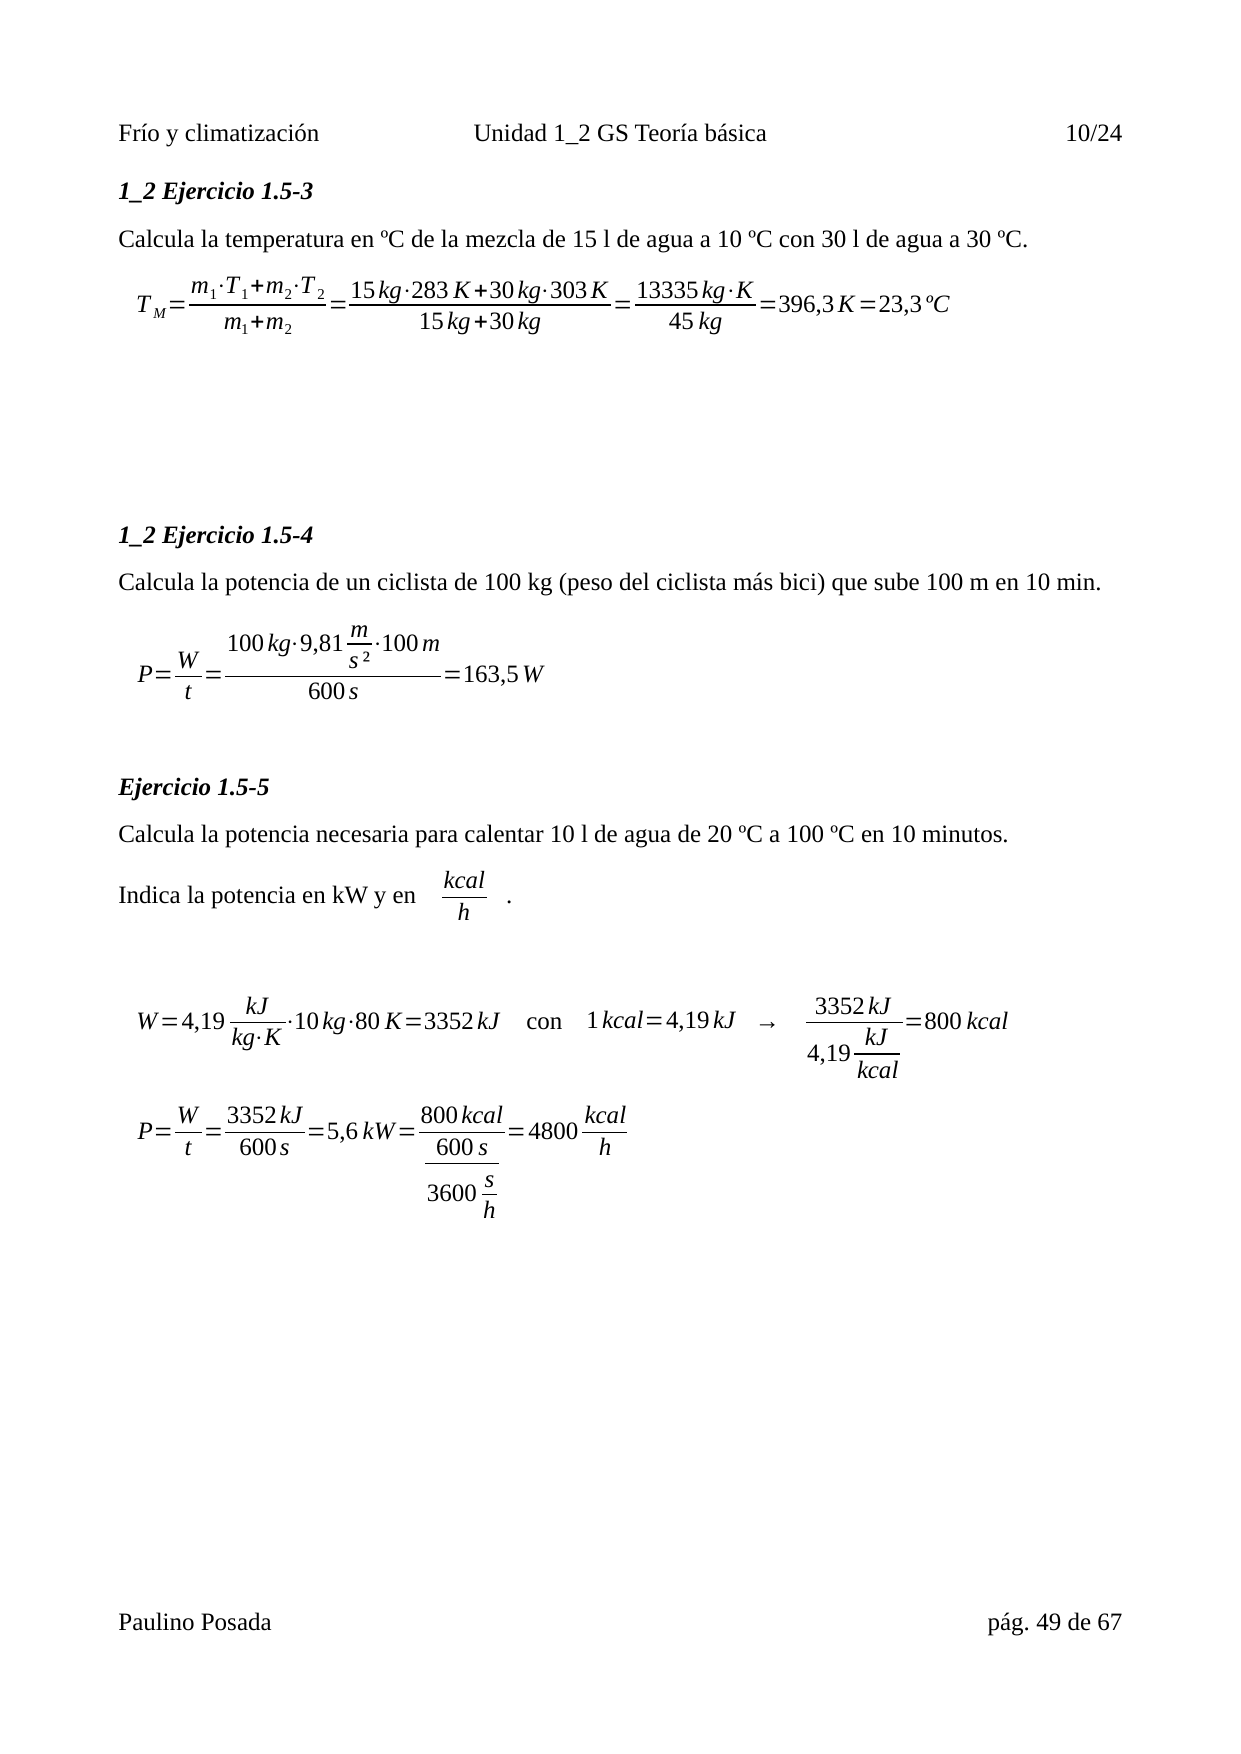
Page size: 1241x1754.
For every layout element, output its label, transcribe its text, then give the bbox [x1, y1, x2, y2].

text Indica la potencia en kW y en . [118, 867, 1122, 926]
text Calcula la temperatura en ºC de la mezcla de 15 l de agua a 10 ºC con 30 l de agua a 30 ºC. [118, 224, 1122, 253]
text con → [118, 992, 1122, 1083]
text 1_2 Ejercicio 1.5-3 [118, 176, 1122, 205]
text Ejercicio 1.5-5 [118, 772, 1122, 801]
text 1_2 Ejercicio 1.5-4 [118, 520, 1122, 549]
text Calcula la potencia de un ciclista de 100 kg (peso del ciclista más bici) que sube 100 m en 10 min. [118, 567, 1122, 596]
text Calcula la potencia necesaria para calentar 10 l de agua de 20 ºC a 100 ºC en 10 minutos. [118, 819, 1122, 848]
